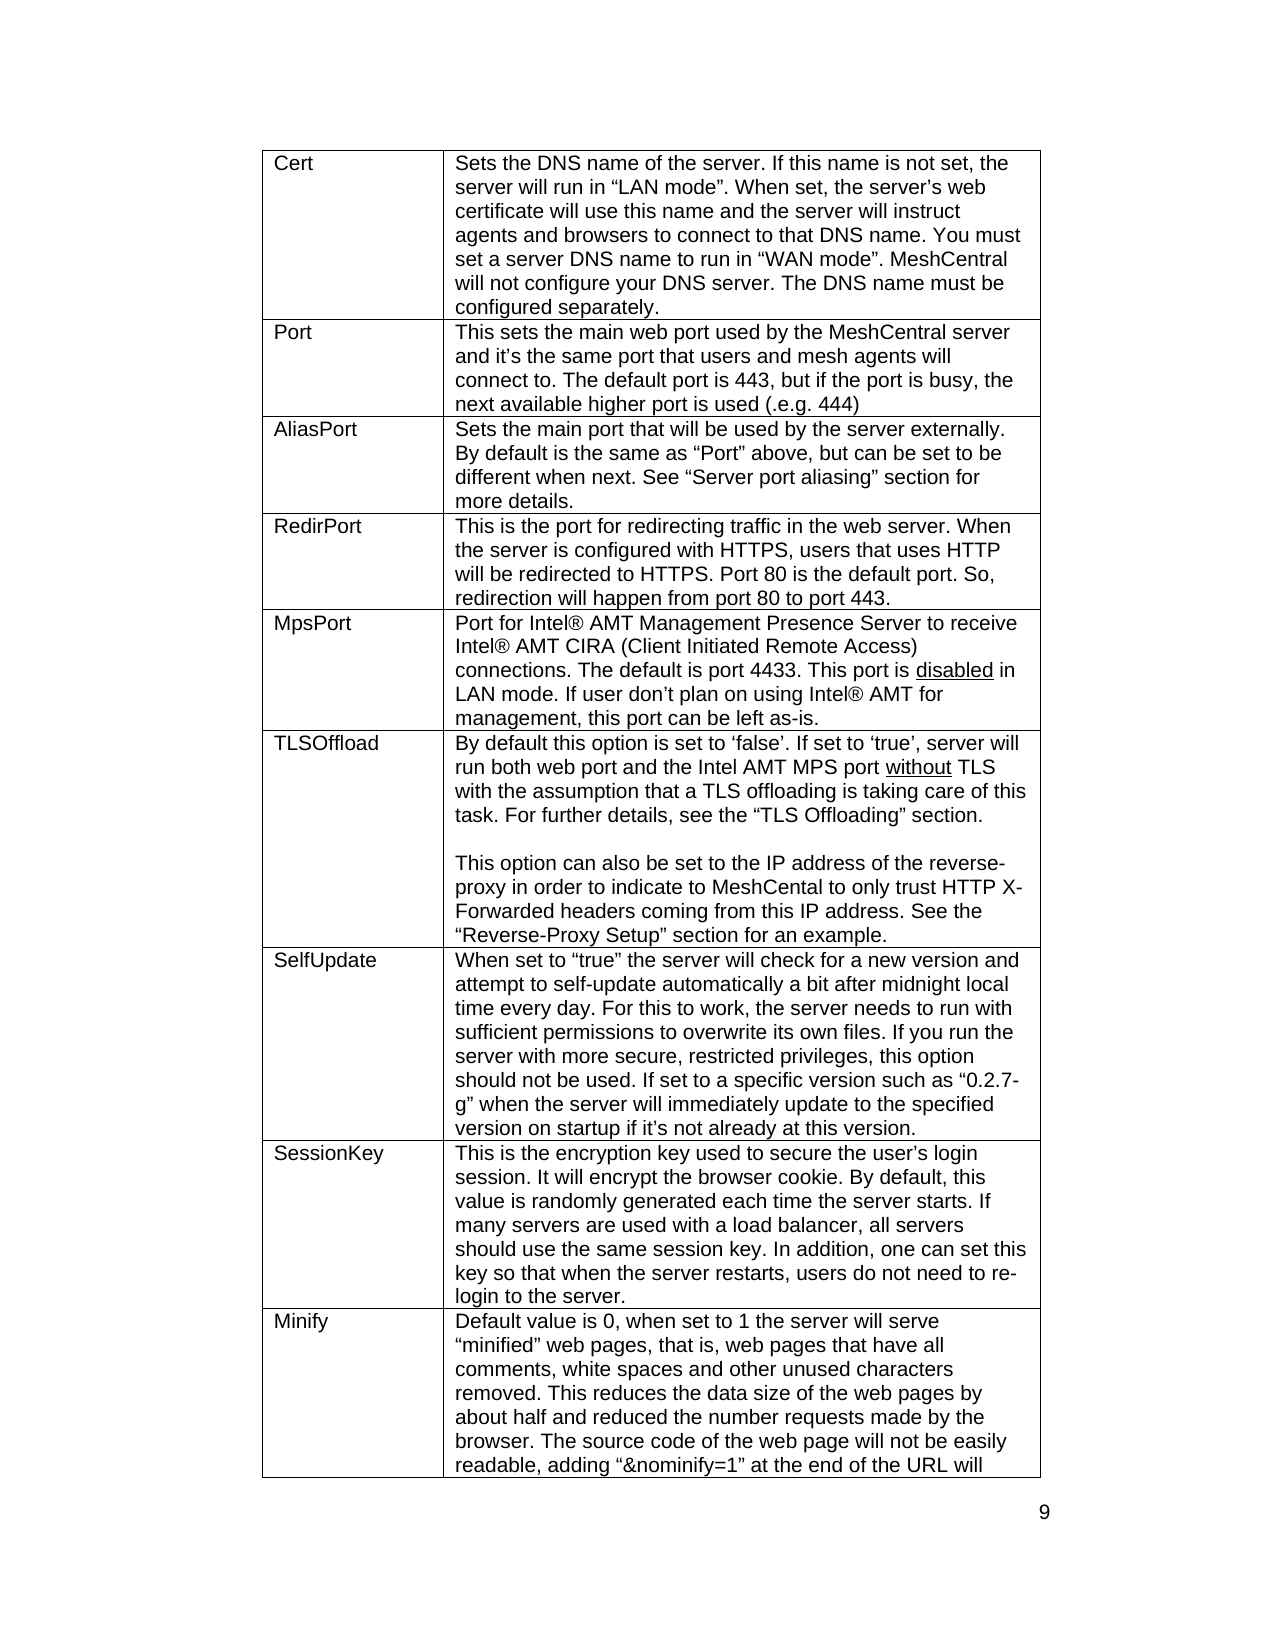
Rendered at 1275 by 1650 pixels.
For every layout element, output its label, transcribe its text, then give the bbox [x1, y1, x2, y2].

table_cell TLSOffload [263, 731, 443, 947]
table_cell Sets the main port that will be used by the server externally. By default is the same as “Port” above, but can be set to be different when next. See “Server port aliasing” section for more details. [444, 417, 1040, 512]
table_cell SelfUpdate [263, 948, 443, 1139]
table_cell Port for Intel® AMT Management Presence Server to receive Intel® AMT CIRA (Client Initiated Remote Access) connections. The default is port 4433. This port is disabled in LAN mode. If user don’t plan on using Intel® AMT for management, this port can be left as-is. [444, 610, 1040, 730]
table_cell When set to “true” the server will check for a new version and attempt to self-update automatically a bit after midnight local time every day. For this to work, the server needs to run with sufficient permissions to overwrite its own files. If you run the server with more secure, restricted privileges, this option should not be used. If set to a specific version such as “0.2.7-g” when the server will immediately update to the specified version on startup if it’s not already at this version. [444, 948, 1040, 1139]
table_cell Minify [263, 1309, 443, 1477]
table_cell MpsPort [263, 610, 443, 730]
table_cell This is the encryption key used to secure the user’s login session. It will encrypt the browser cookie. By default, this value is randomly generated each time the server starts. If many servers are used with a load balancer, all servers should use the same session key. In addition, one can set this key so that when the server restarts, users do not need to re-login to the server. [444, 1141, 1040, 1308]
table_cell Default value is 0, when set to 1 the server will serve “minified” web pages, that is, web pages that have all comments, white spaces and other unused characters removed. This reduces the data size of the web pages by about half and reduced the number requests made by the browser. The source code of the web page will not be easily readable, adding “&nominify=1” at the end of the URL will [444, 1309, 1040, 1477]
table_cell By default this option is set to ‘false’. If set to ‘true’, server will run both web port and the Intel AMT MPS port without TLS with the assumption that a TLS offloading is taking care of this task. For further details, see the “TLS Offloading” section. This option can also be set to the IP address of the reverse-proxy in order to indicate to MeshCental to only trust HTTP X-Forwarded headers coming from this IP address. See the “Reverse-Proxy Setup” section for an example. [444, 731, 1040, 947]
table_cell This sets the main web port used by the MeshCentral server and it’s the same port that users and mesh agents will connect to. The default port is 443, but if the port is busy, the next available higher port is used (.e.g. 444) [444, 320, 1040, 416]
table_cell This is the port for redirecting traffic in the web server. When the server is configured with HTTPS, users that uses HTTP will be redirected to HTTPS. Port 80 is the default port. So, redirection will happen from port 80 to port 443. [444, 514, 1040, 609]
table_cell Sets the DNS name of the server. If this name is not set, the server will run in “LAN mode”. When set, the server’s web certificate will use this name and the server will instruct agents and browsers to connect to that DNS name. You must set a server DNS name to run in “WAN mode”. MeshCentral will not configure your DNS server. The DNS name must be configured separately. [444, 151, 1040, 319]
table_cell SessionKey [263, 1141, 443, 1308]
table_cell AliasPort [263, 417, 443, 512]
table_cell RedirPort [263, 514, 443, 609]
table_cell Port [263, 320, 443, 416]
table_cell Cert [263, 151, 443, 319]
